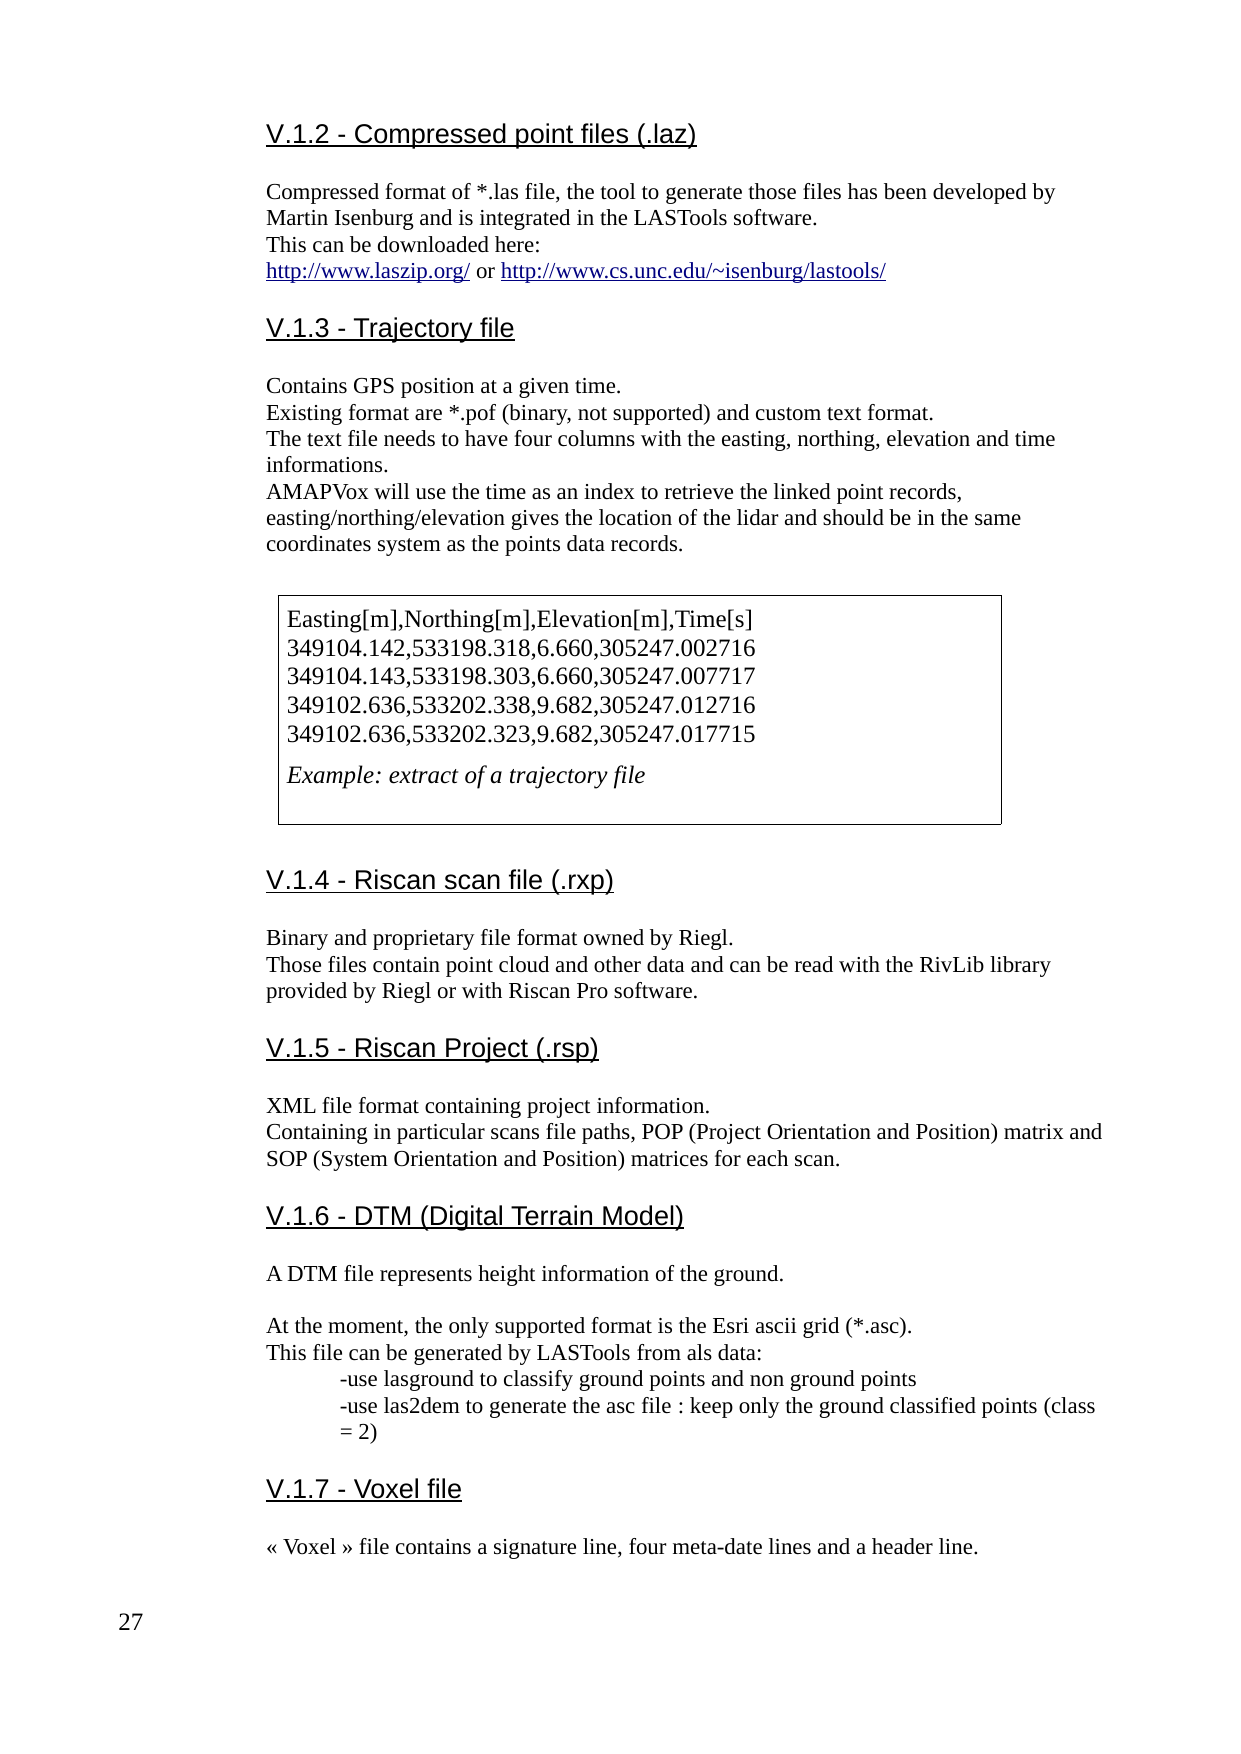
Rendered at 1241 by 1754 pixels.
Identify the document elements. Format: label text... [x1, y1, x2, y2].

subtitle V.1.5 - Riscan Project (.rsp) [266, 1032, 1122, 1063]
text A DTM file represents height information of the ground. [266, 1260, 1122, 1286]
text 349104.143,533198.303,6.660,305247.007717 [287, 661, 992, 690]
text 349102.636,533202.323,9.682,305247.017715 [287, 719, 992, 748]
text -use lasground to classify ground points and non ground points [266, 1365, 1122, 1392]
text http://www.laszip.org/ or http://www.cs.unc.edu/~isenburg/lastools/ [266, 257, 1122, 283]
subtitle V.1.2 - Compressed point files (.laz) [266, 118, 1122, 149]
text Binary and proprietary file format owned by Riegl. [266, 924, 1122, 951]
text Contains GPS position at a given time. [266, 372, 1122, 399]
subtitle V.1.6 - DTM (Digital Terrain Model) [266, 1200, 1122, 1231]
text This can be downloaded here: [266, 231, 1122, 257]
text Those files contain point cloud and other data and can be read with the RivLib library provided by Riegl or with Riscan Pro software. [266, 951, 1122, 1003]
text XML file format containing project information. [266, 1092, 1122, 1118]
text -use las2dem to generate the asc file : keep only the ground classified points (class = 2) [266, 1392, 1122, 1444]
text Example: extract of a trajectory file [287, 760, 992, 789]
text At the moment, the only supported format is the Esri ascii grid (*.asc). [266, 1313, 1122, 1339]
text Containing in particular scans file paths, POP (Project Orientation and Position) matrix and SOP (System Orientation and Position) matrices for each scan. [266, 1118, 1122, 1171]
subtitle V.1.3 - Trajectory file [266, 312, 1122, 343]
text Easting[m],Northing[m],Elevation[m],Time[s] [287, 604, 992, 633]
subtitle V.1.7 - Voxel file [266, 1473, 1122, 1504]
text The text file needs to have four columns with the easting, northing, elevation and time informations. [266, 425, 1122, 478]
text AMAPVox will use the time as an index to retrieve the linked point records, easting/northing/elevation gives the location of the lidar and should be in the same coordinates system as the points data records. [266, 478, 1122, 557]
subtitle V.1.4 - Riscan scan file (.rxp) [266, 864, 1122, 896]
text Compressed format of *.las file, the tool to generate those files has been developed by Martin Isenburg and is integrated in the LASTools software. [266, 178, 1122, 231]
text 349104.142,533198.318,6.660,305247.002716 [287, 633, 992, 661]
text This file can be generated by LASTools from als data: [266, 1339, 1122, 1365]
text 349102.636,533202.338,9.682,305247.012716 [287, 690, 992, 719]
text Existing format are *.pof (binary, not supported) and custom text format. [266, 399, 1122, 425]
text « Voxel » file contains a signature line, four meta-date lines and a header line. [266, 1533, 1122, 1559]
